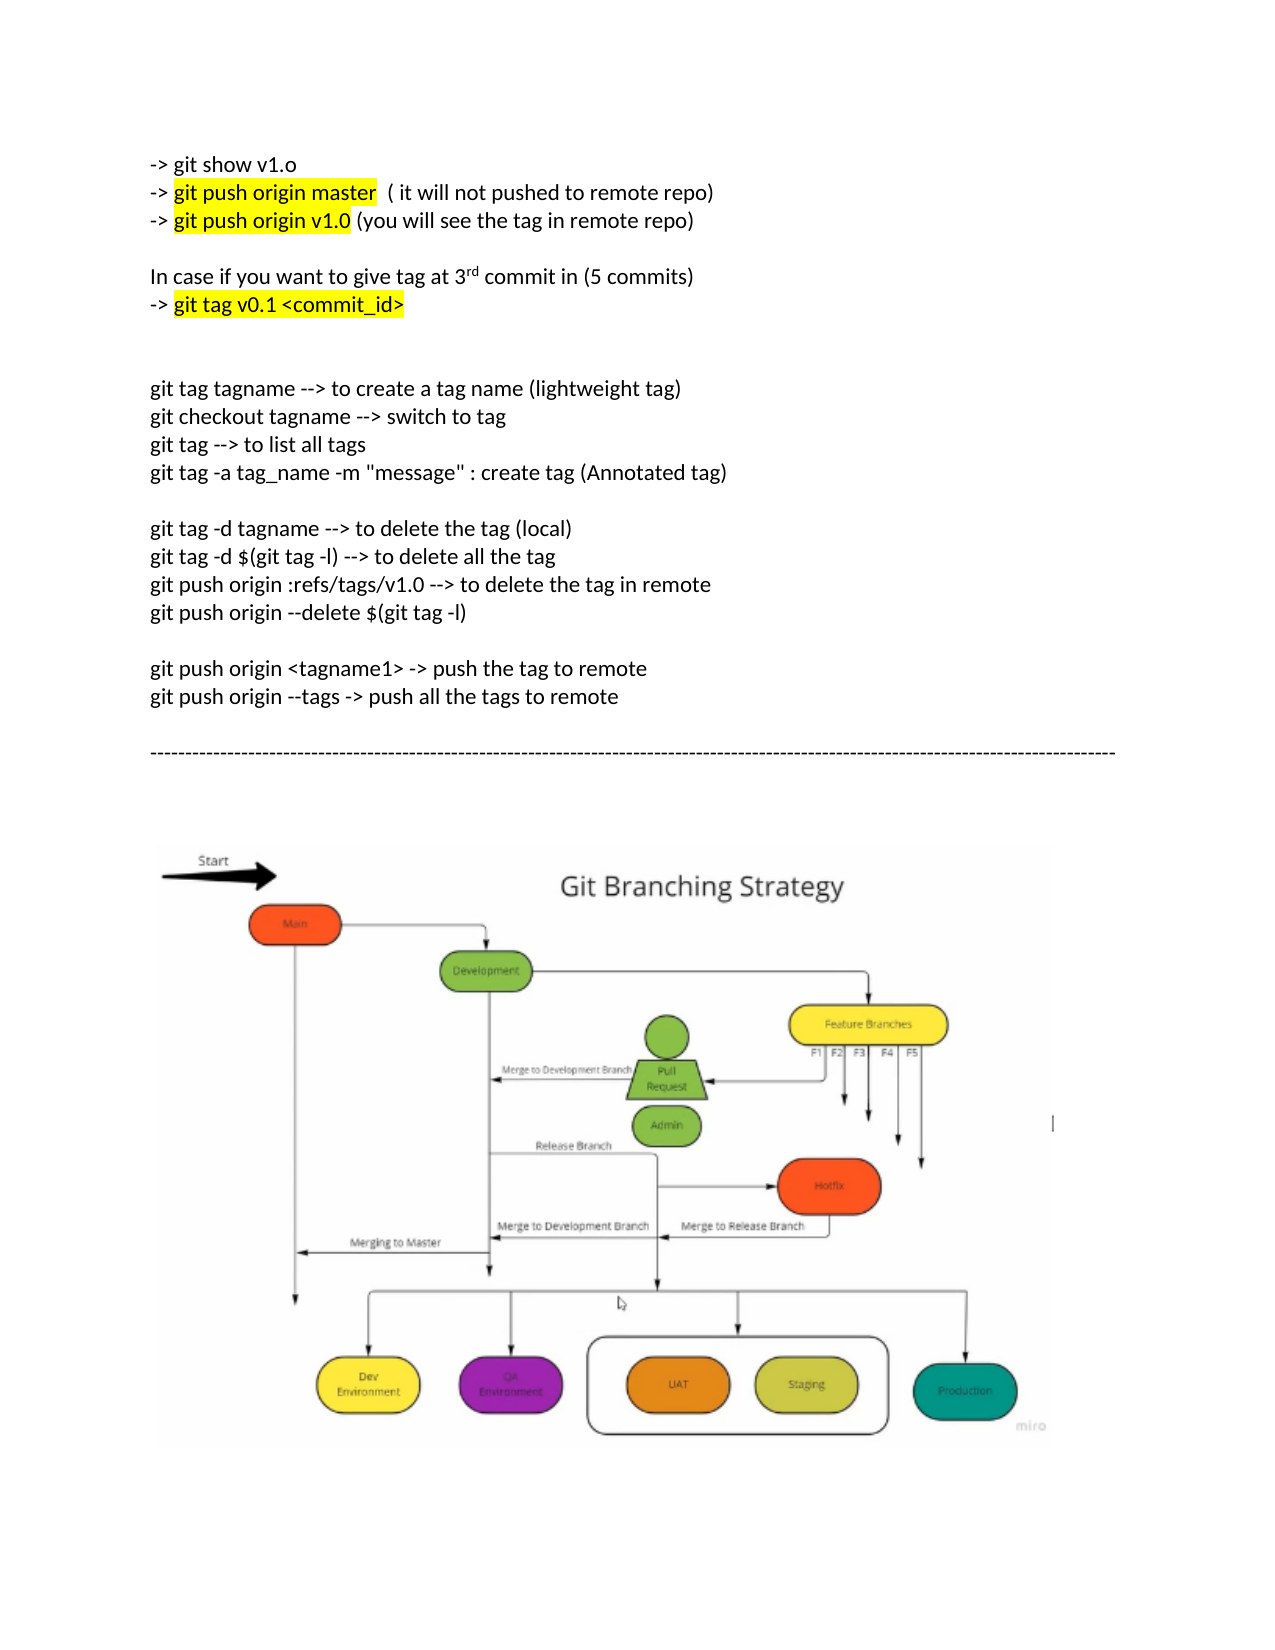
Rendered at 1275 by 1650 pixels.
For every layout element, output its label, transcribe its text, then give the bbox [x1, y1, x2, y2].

text git push origin --delete $(git tag -l) [150, 598, 1125, 626]
text -> git push origin master ( it will not pushed to remote repo) [150, 178, 1125, 206]
text git tag --> to list all tags [150, 430, 1125, 458]
text git checkout tagname --> switch to tag [150, 402, 1125, 430]
text git push origin --tags -> push all the tags to remote [150, 682, 1125, 710]
text -> git show v1.o [150, 150, 1125, 178]
text -> git push origin v1.0 (you will see the tag in remote repo) [150, 206, 1125, 234]
text ------------------------------------------------------------------------------------------------------------------------------------------ [150, 738, 1125, 766]
text git push origin <tagname1> -> push the tag to remote [150, 654, 1125, 682]
text git tag -d $(git tag -l) --> to delete all the tag [150, 542, 1125, 570]
text -> git tag v0.1 <commit_id> [150, 290, 1125, 318]
text git push origin :refs/tags/v1.0 --> to delete the tag in remote [150, 570, 1125, 598]
text git tag -a tag_name -m "message" : create tag (Annotated tag) [150, 458, 1125, 486]
text In case if you want to give tag at 3rd commit in (5 commits) [150, 262, 1125, 290]
text git tag tagname --> to create a tag name (lightweight tag) [150, 374, 1125, 402]
text git tag -d tagname --> to delete the tag (local) [150, 514, 1125, 542]
